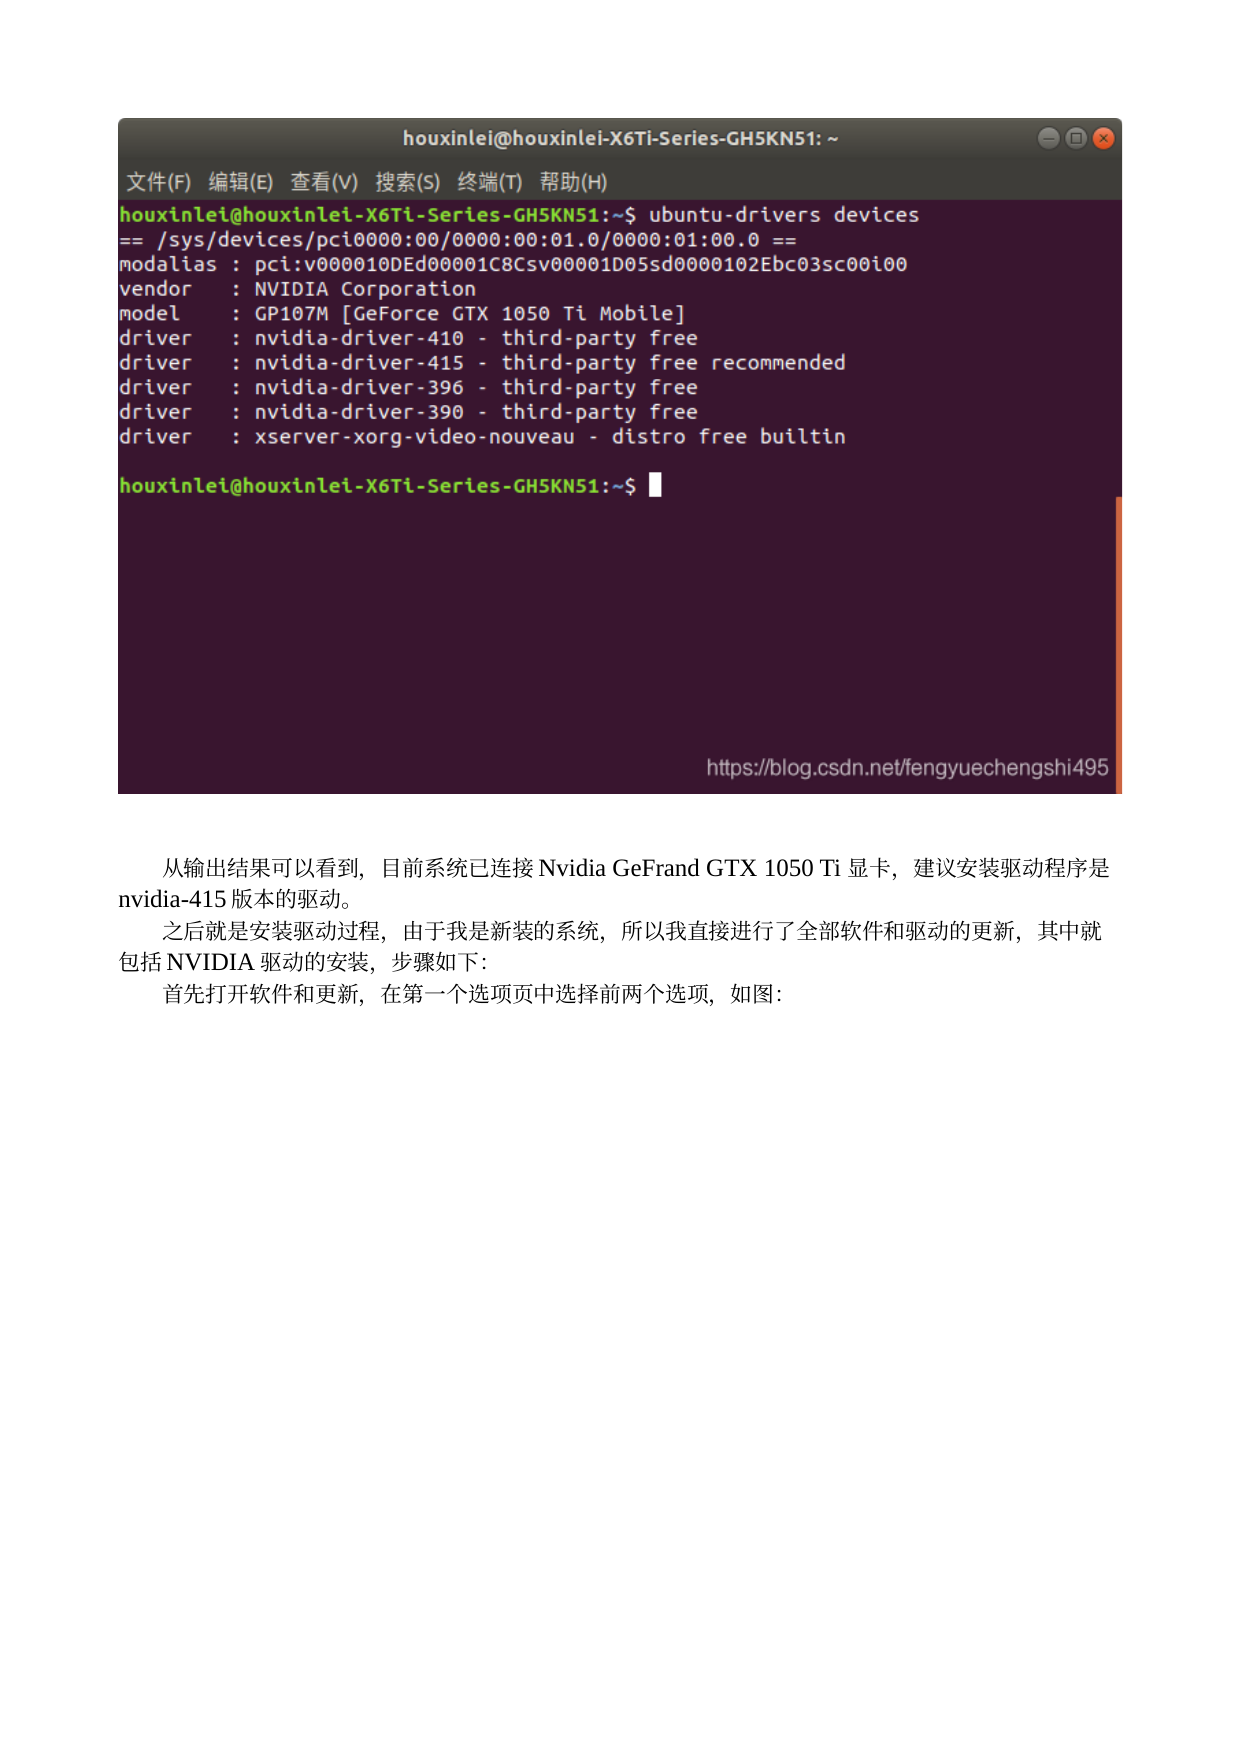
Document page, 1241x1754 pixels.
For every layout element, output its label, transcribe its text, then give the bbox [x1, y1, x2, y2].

picture [118, 118, 1123, 794]
text 从输出结果可以看到，目前系统已连接Nvidia GeFrand GTX 1050 Ti 显卡，建议安装驱动程序是 nvidia-415版本的驱动。 [118, 851, 1122, 914]
text 之后就是安装驱动过程，由于我是新装的系统，所以我直接进行了全部软件和驱动的更新，其中就包括NVIDIA驱动的安装，步骤如下： [118, 914, 1122, 977]
text 首先打开软件和更新，在第一个选项页中选择前两个选项，如图： [118, 977, 1122, 1008]
